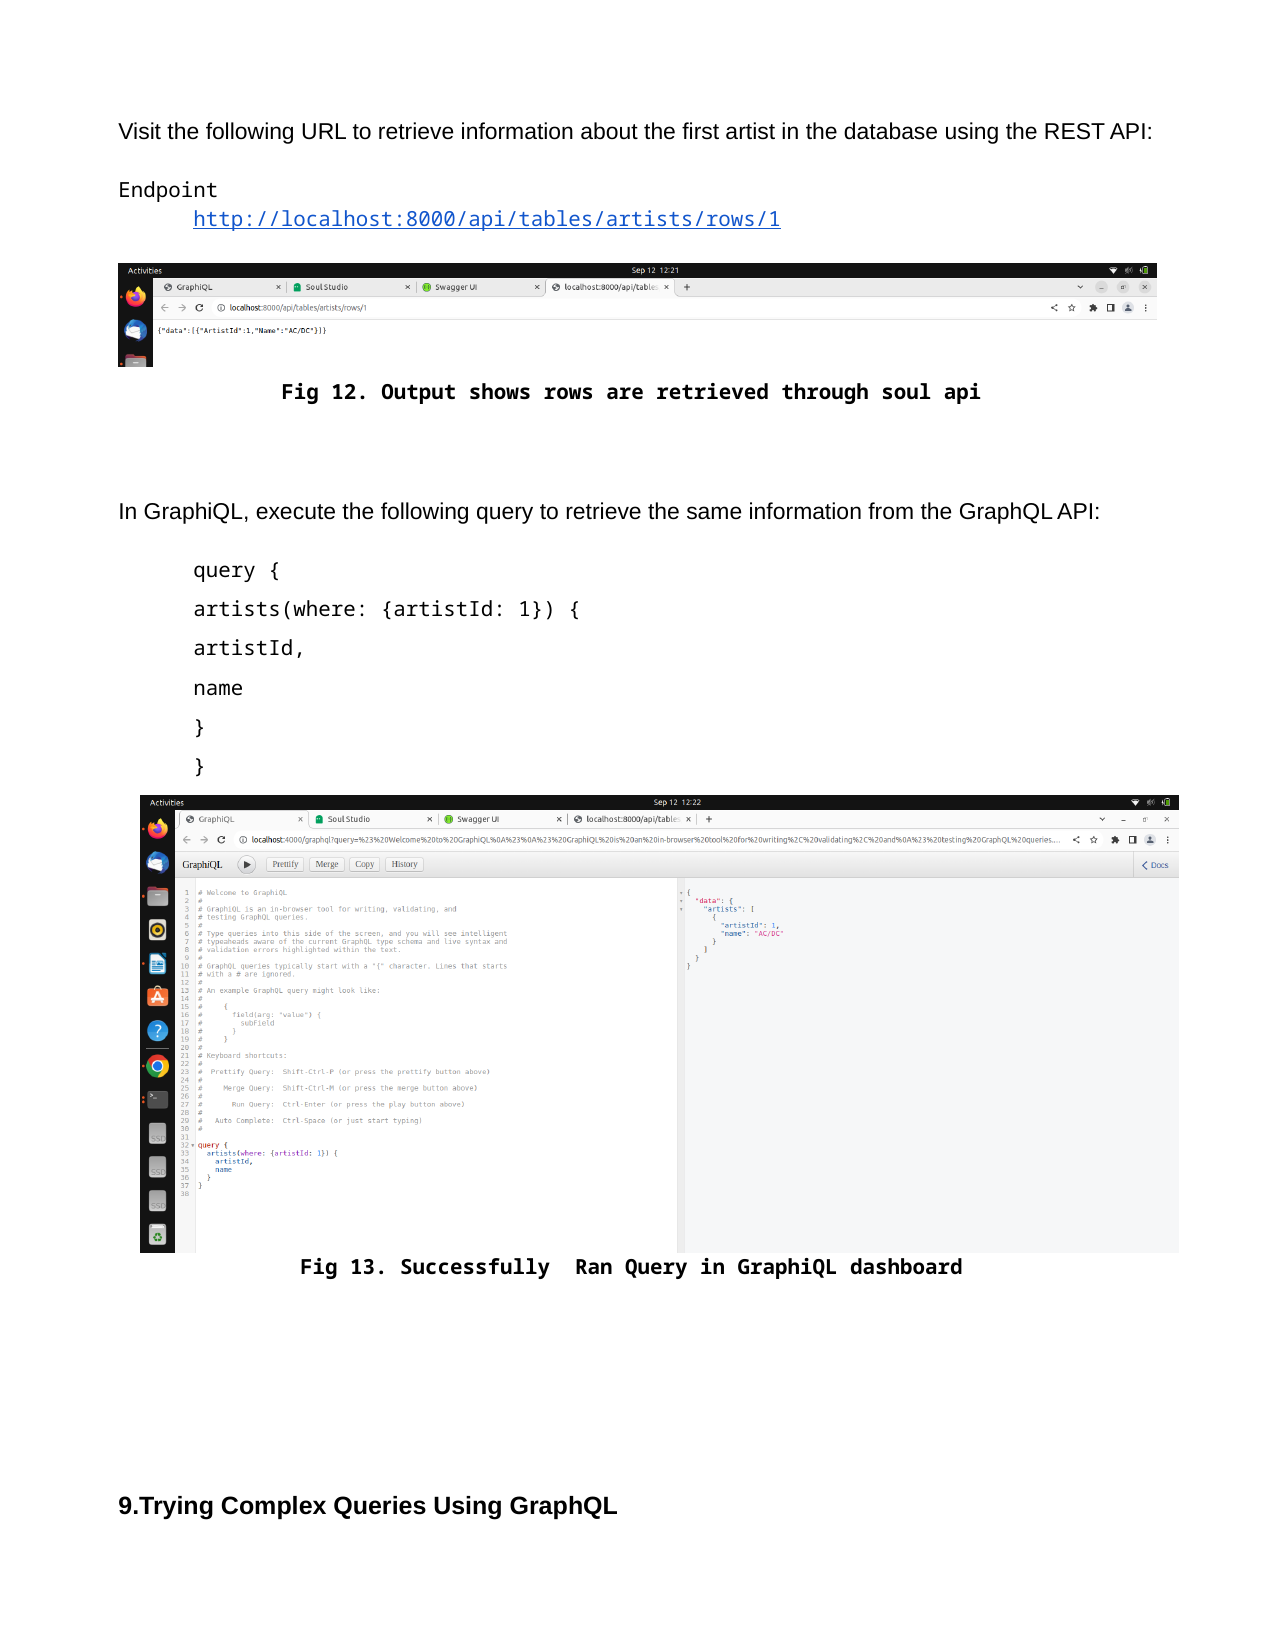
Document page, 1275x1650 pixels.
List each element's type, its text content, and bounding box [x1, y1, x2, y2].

text In GraphiQL, execute the following query to retrieve the same information from the GraphQL API: [118, 498, 1157, 524]
text Fig 13. Successfully Ran Query in GraphiQL dashboard [118, 811, 1157, 1281]
text Visit the following URL to retrieve information about the first artist in the database using the REST API: [118, 118, 1157, 144]
text Endpoint [118, 175, 1157, 204]
text } [193, 712, 1157, 740]
text http://localhost:8000/api/tables/artists/rows/1 [193, 204, 1157, 232]
text artists(where: {artistId: 1}) { [193, 594, 1157, 623]
text } [193, 751, 1157, 779]
text artistId, [193, 633, 1157, 662]
text 9.Trying Complex Queries Using GraphQL [118, 1491, 1157, 1520]
picture [140, 795, 1179, 1253]
text query { [193, 555, 1157, 583]
text Fig 12. Output shows rows are retrieved through soul api [118, 264, 1157, 406]
text name [193, 673, 1157, 701]
